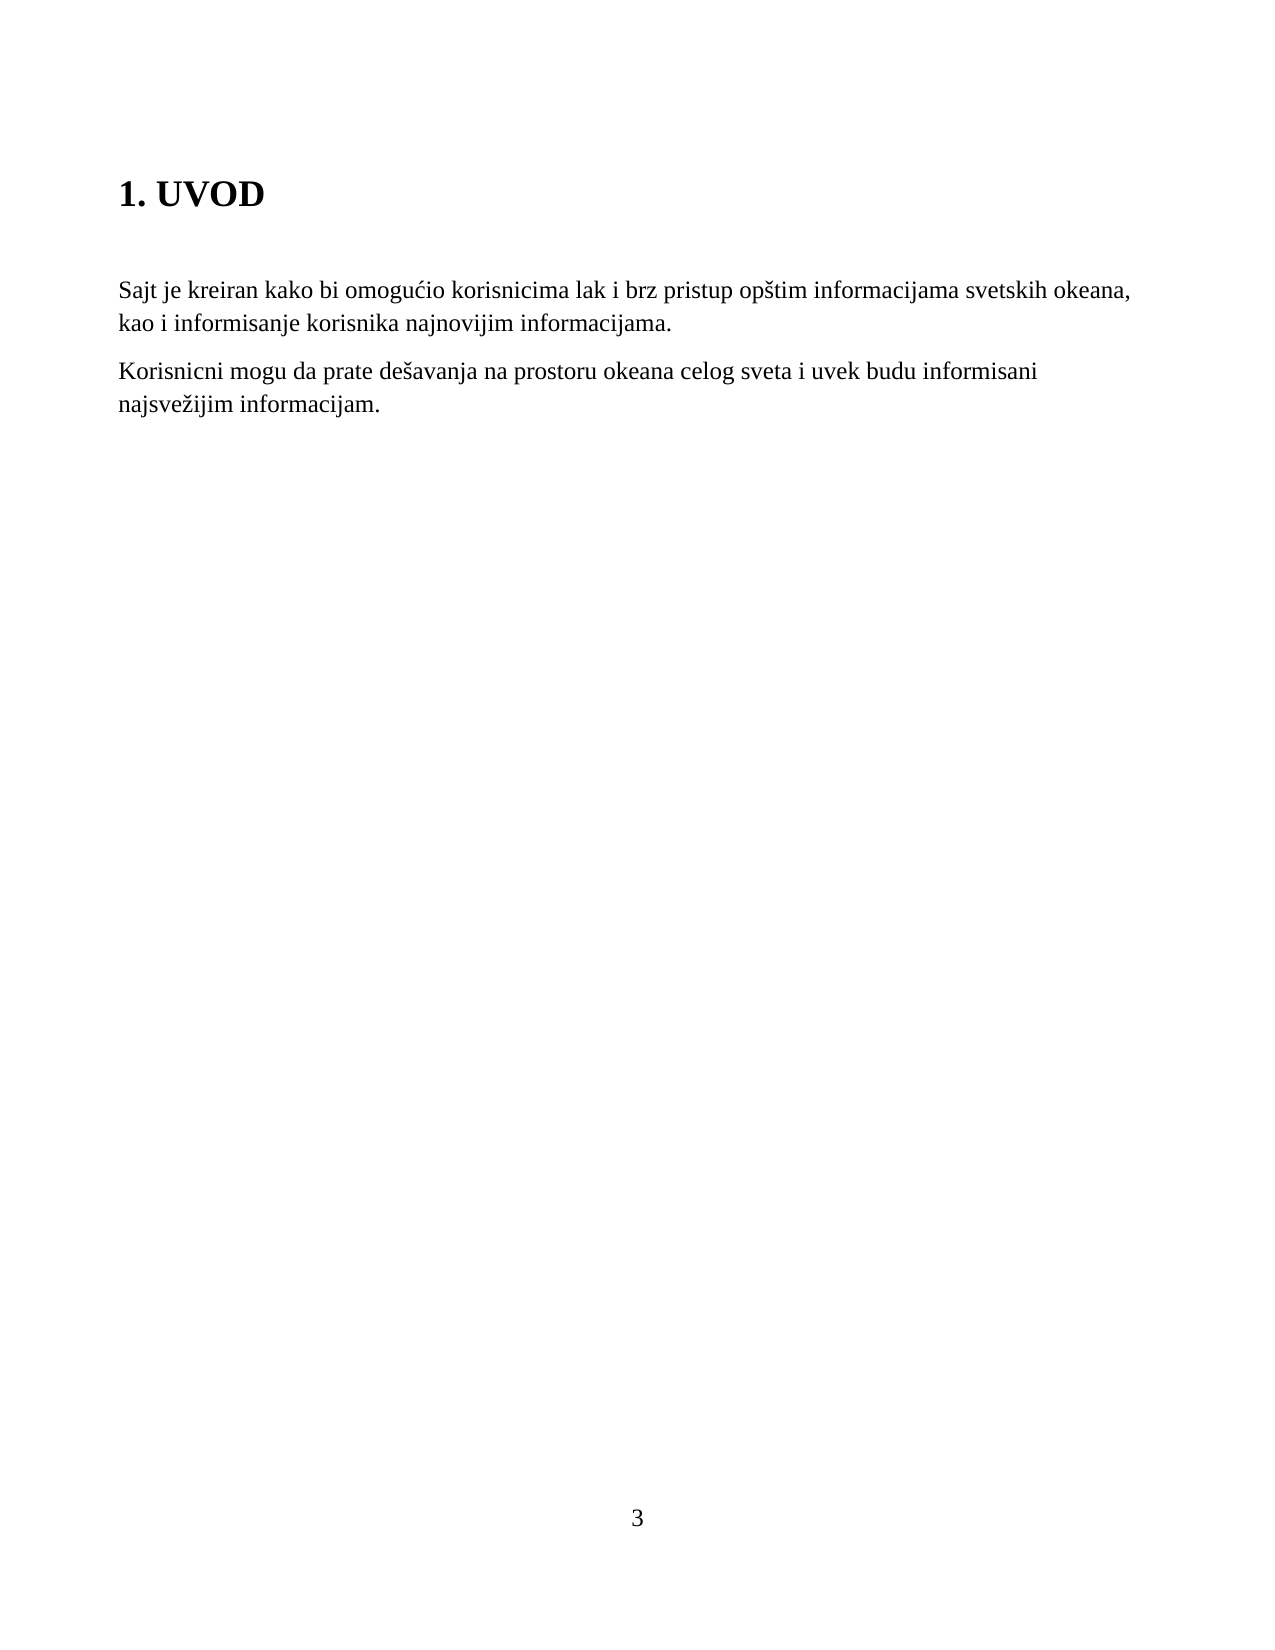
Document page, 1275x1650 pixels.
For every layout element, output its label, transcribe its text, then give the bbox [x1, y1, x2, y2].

text Sajt je kreiran kako bi omogućio korisnicima lak i brz pristup opštim informacijama svetskih okeana, kao i informisanje korisnika najnovijim informacijama. [118, 275, 1157, 337]
subtitle 1. UVOD [118, 172, 1157, 215]
text Korisnicni mogu da prate dešavanja na prostoru okeana celog sveta i uvek budu informisani najsvežijim informacijam. [118, 356, 1157, 417]
